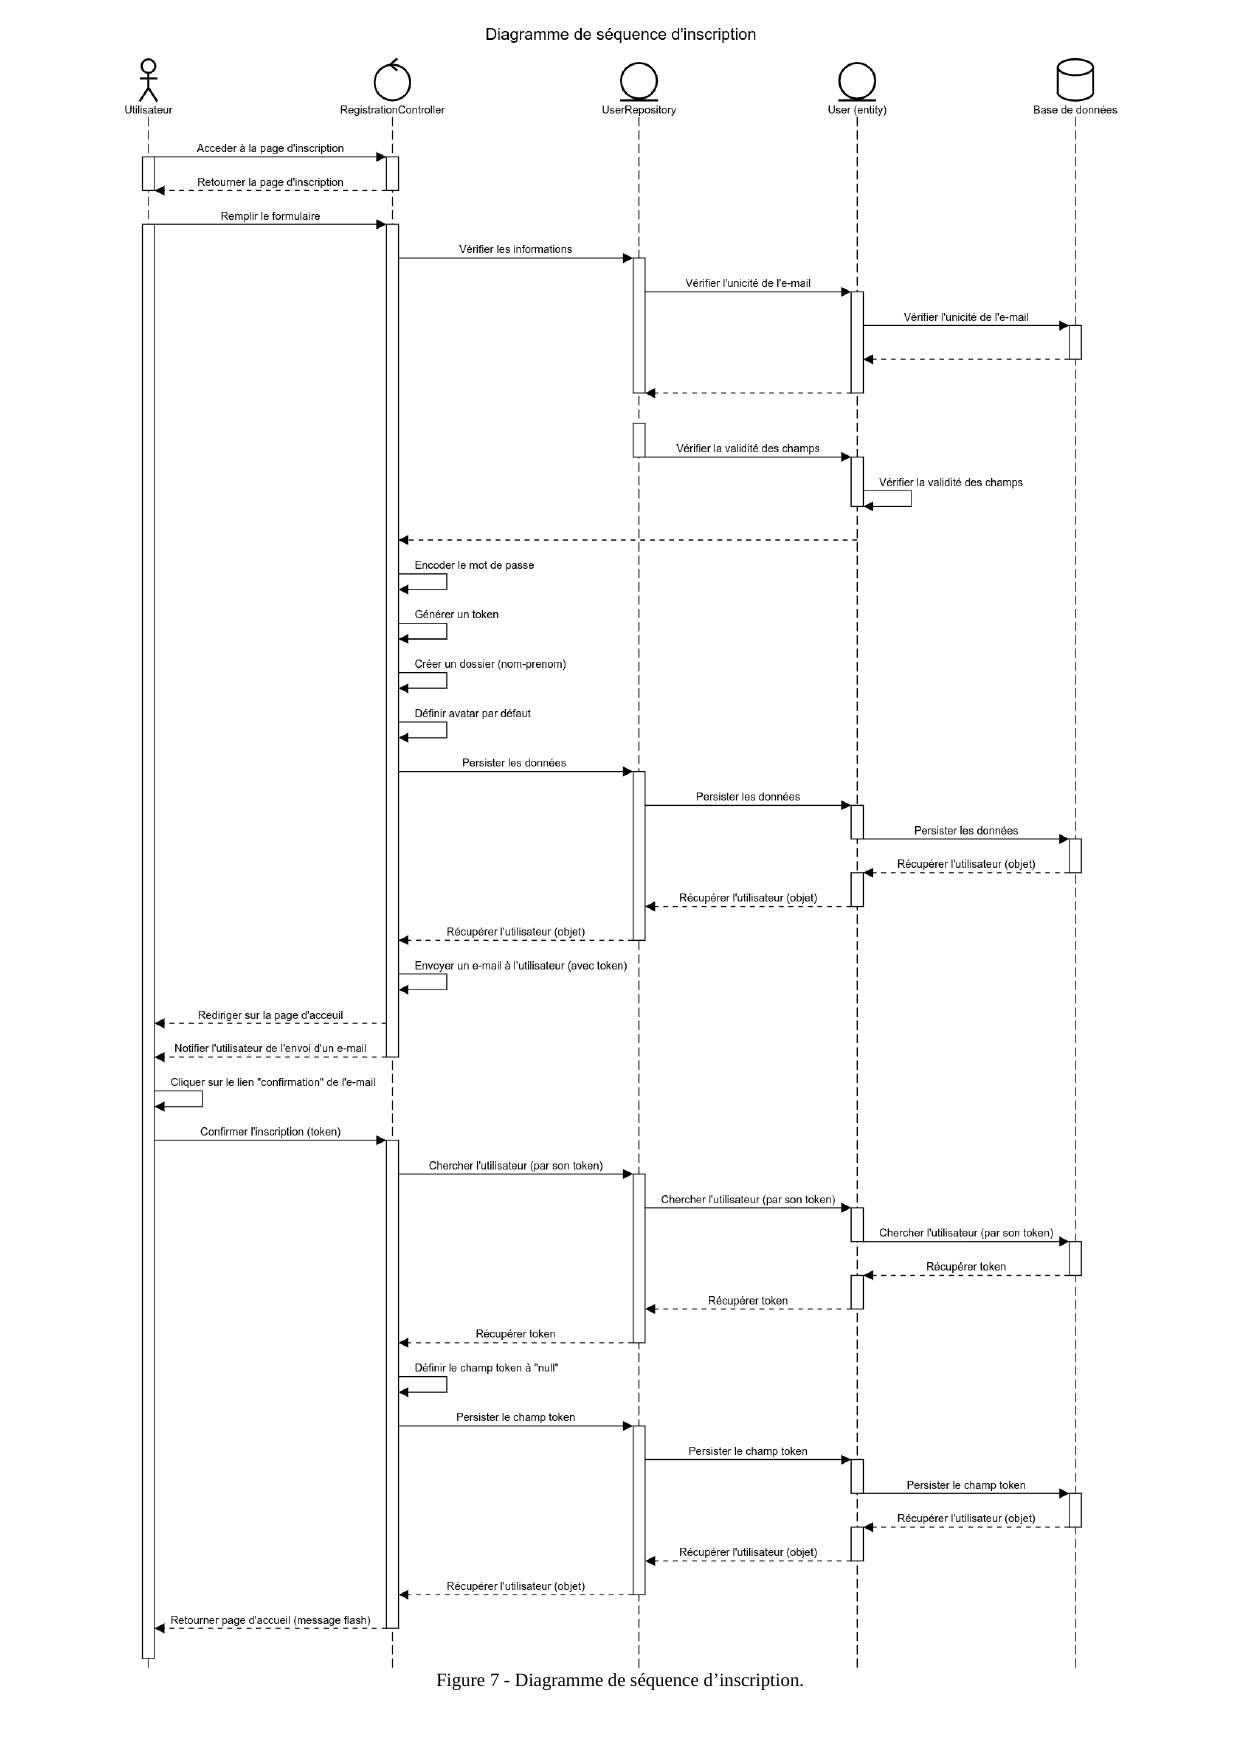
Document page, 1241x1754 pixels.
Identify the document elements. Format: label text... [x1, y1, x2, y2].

picture [118, 21, 1123, 1670]
text Figure 7 - Diagramme de séquence d’inscription. [0, 22, 1240, 1691]
